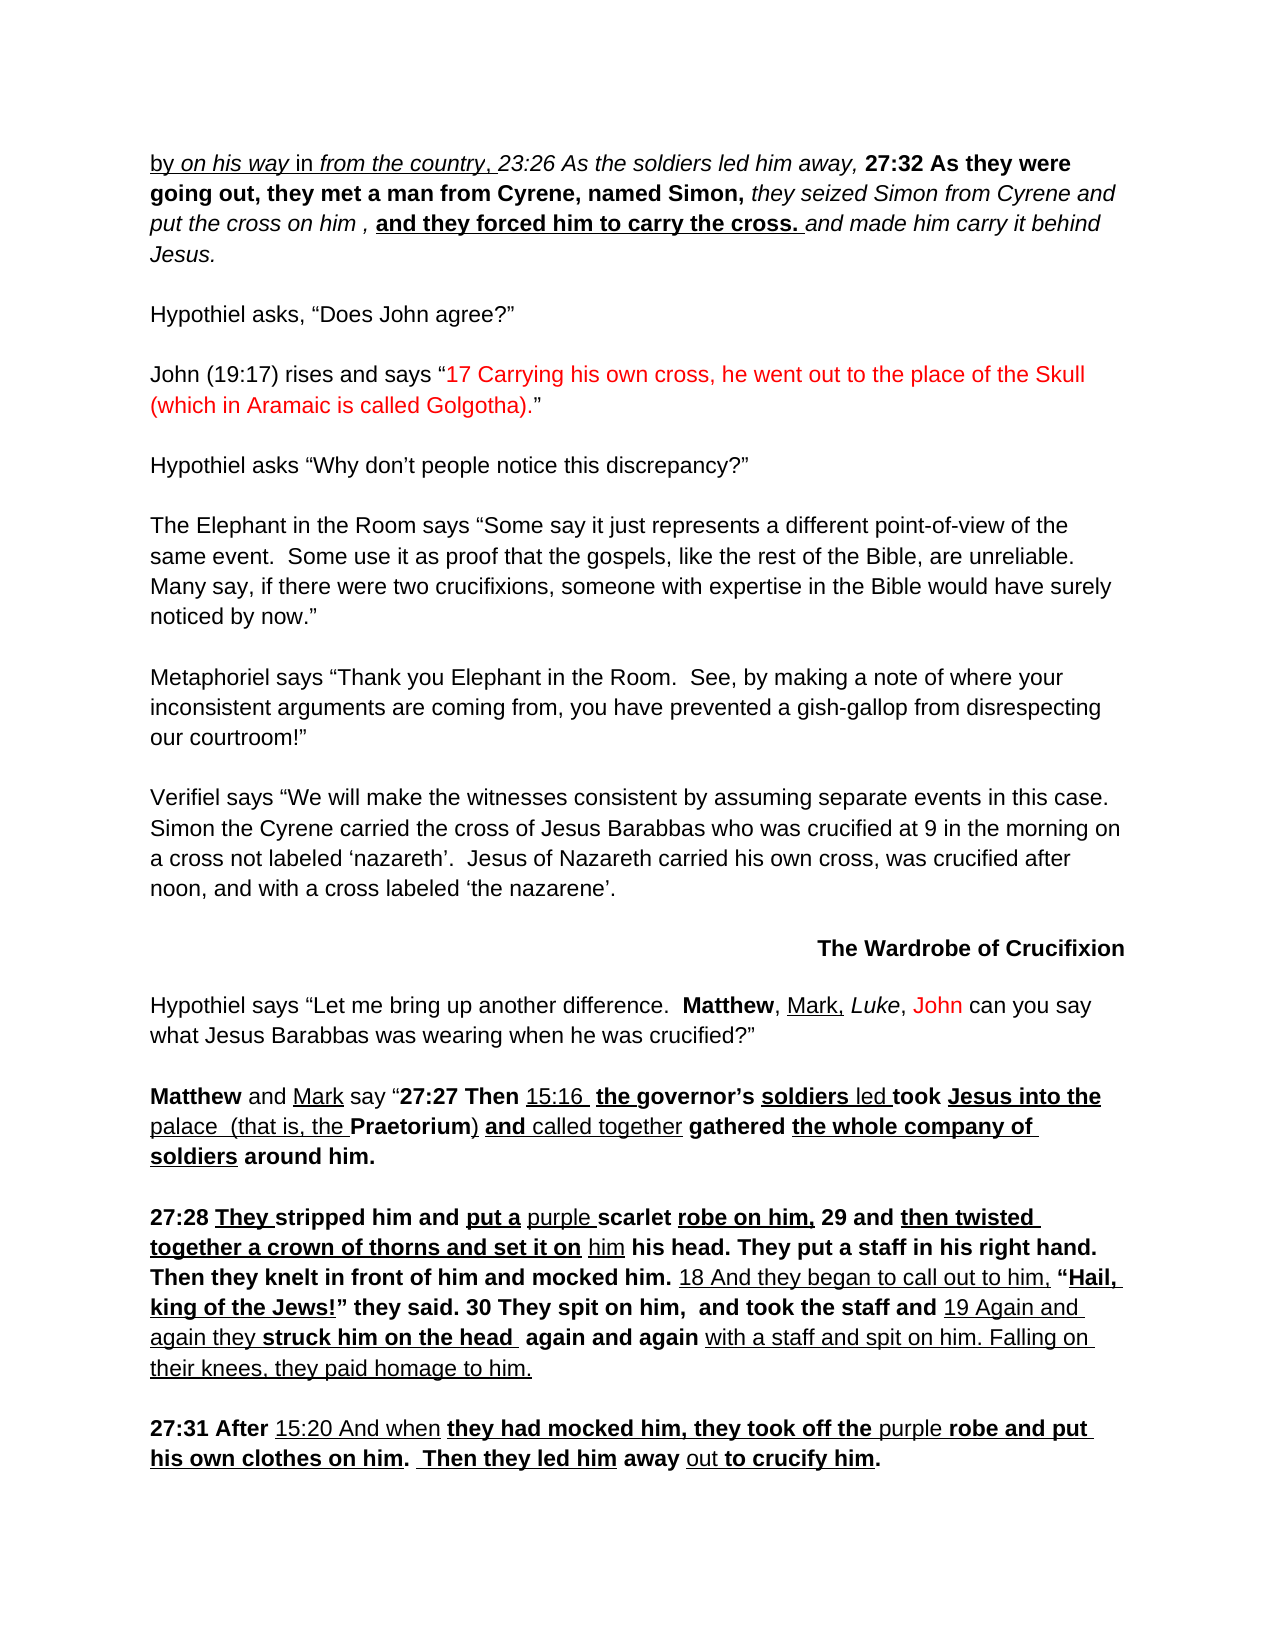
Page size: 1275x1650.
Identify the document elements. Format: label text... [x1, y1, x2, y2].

text Hypothiel asks, “Does John agree?” [150, 301, 1125, 327]
text 27:28 They stripped him and put a purple scarlet robe on him, 29 and then twisted together a crown of thorns and set it on him his head. They put a staff in his right hand. Then they knelt in front of him and mocked him. 18 And they began to call out to him, “Hail, king of the Jews!” they said. 30 They spit on him, and took the staff and 19 Again and again they struck him on the head again and again with a staff and spit on him. Falling on their knees, they paid homage to him. [150, 1203, 1125, 1381]
text by on his way in from the country, 23:26 As the soldiers led him away, 27:32 As they were going out, they met a man from Cyrene, named Simon, they seized Simon from Cyrene and put the cross on him , and they forced him to carry the cross. and made him carry it behind Jesus. [150, 150, 1125, 267]
subtitle The Wardrobe of Crucifixion [150, 935, 1125, 962]
text Hypothiel says “Let me bring up another difference. Matthew, Mark, Luke, John can you say what Jesus Barabbas was wearing when he was crucified?” [150, 992, 1125, 1048]
text The Elephant in the Room says “Some say it just represents a different point-of-view of the same event. Some use it as proof that the gospels, like the rest of the Bible, are unreliable. Many say, if there were two crucifixions, someone with expertise in the Bible would have surely noticed by now.” [150, 512, 1125, 629]
text Matthew and Mark say “27:27 Then 15:16 the governor’s soldiers led took Jesus into the palace (that is, the Praetorium) and called together gathered the whole company of soldiers around him. [150, 1083, 1125, 1169]
text John (19:17) rises and says “17 Carrying his own cross, he went out to the place of the Skull (which in Aramaic is called Golgotha).” [150, 361, 1125, 418]
text Metaphoriel says “Thank you Elephant in the Room. See, by making a note of where your inconsistent arguments are coming from, you have prevented a gish-gallop from disrespecting our courtroom!” [150, 663, 1125, 750]
text 27:31 After 15:20 And when they had mocked him, they took off the purple robe and put his own clothes on him. Then they led him away out to crucify him. [150, 1415, 1125, 1471]
text Hypothiel asks “Why don’t people notice this discrepancy?” [150, 452, 1125, 478]
text Verifiel says “We will make the witnesses consistent by assuming separate events in this case. Simon the Cyrene carried the cross of Jesus Barabbas who was crucified at 9 in the morning on a cross not labeled ‘nazareth’. Jesus of Nazareth carried his own cross, was crucified after noon, and with a cross labeled ‘the nazarene’. [150, 784, 1125, 901]
